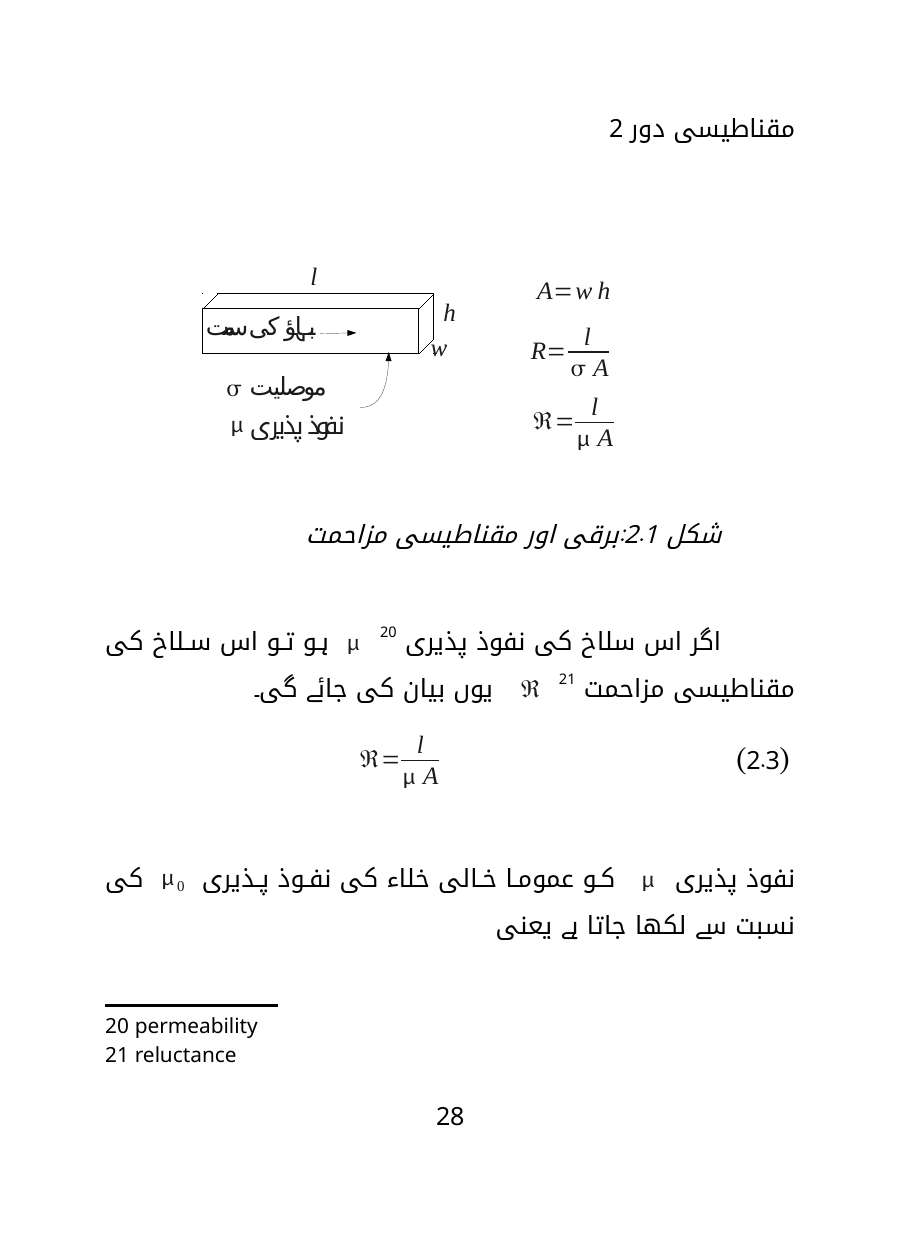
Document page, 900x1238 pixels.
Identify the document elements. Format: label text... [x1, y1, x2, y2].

table_header (2.3) [686, 726, 795, 808]
text اگر اس سلاخ کی نفوذ پذیری ہو تو اس سلاخ کی مقناطیسی مزاحمت یوں بیان کی جائے گی۔ [105, 618, 795, 713]
text نفوذ پذیری کو عموما خالی خلاء کی نفوذ پذیریکی نسبت سے لکھا جاتا ہے یعنی [105, 855, 795, 950]
text شکل 2.1:برقی اور مقناطیسی مزاحمت [179, 195, 721, 558]
table_header [105, 726, 686, 808]
text permeability [105, 1012, 795, 1040]
text reluctance [105, 1040, 795, 1068]
